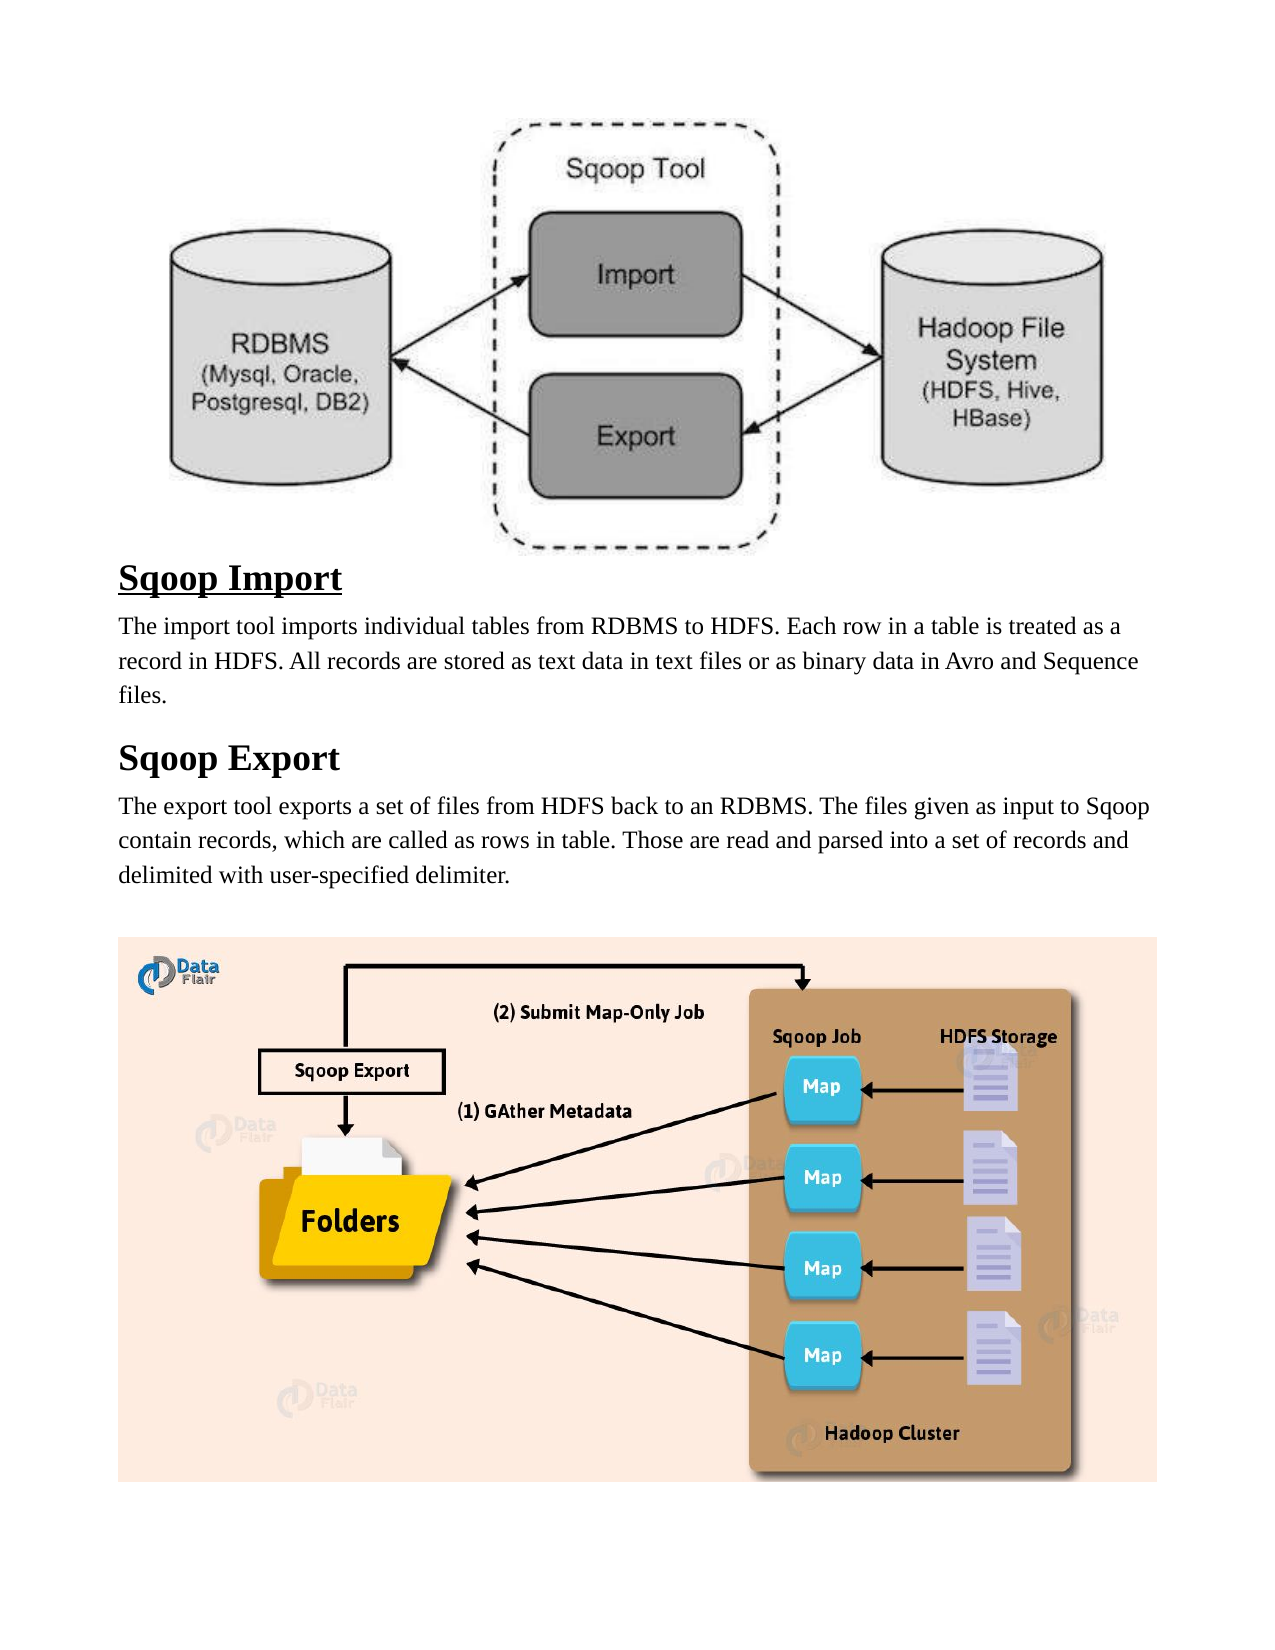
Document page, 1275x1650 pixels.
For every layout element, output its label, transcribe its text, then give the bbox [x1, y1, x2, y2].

text The export tool exports a set of files from HDFS back to an RDBMS. The files given as input to Sqoop contain records, which are called as rows in table. Those are read and parsed into a set of records and delimited with user-specified delimiter. [118, 791, 1157, 889]
subtitle Sqoop Export [118, 736, 1157, 779]
picture [168, 118, 1107, 556]
text The import tool imports individual tables from RDBMS to HDFS. Each row in a table is treated as a record in HDFS. All records are stored as text data in text files or as binary data in Avro and Sequence files. [118, 611, 1157, 709]
picture [118, 937, 1157, 1482]
subtitle Sqoop Import [118, 196, 1157, 599]
